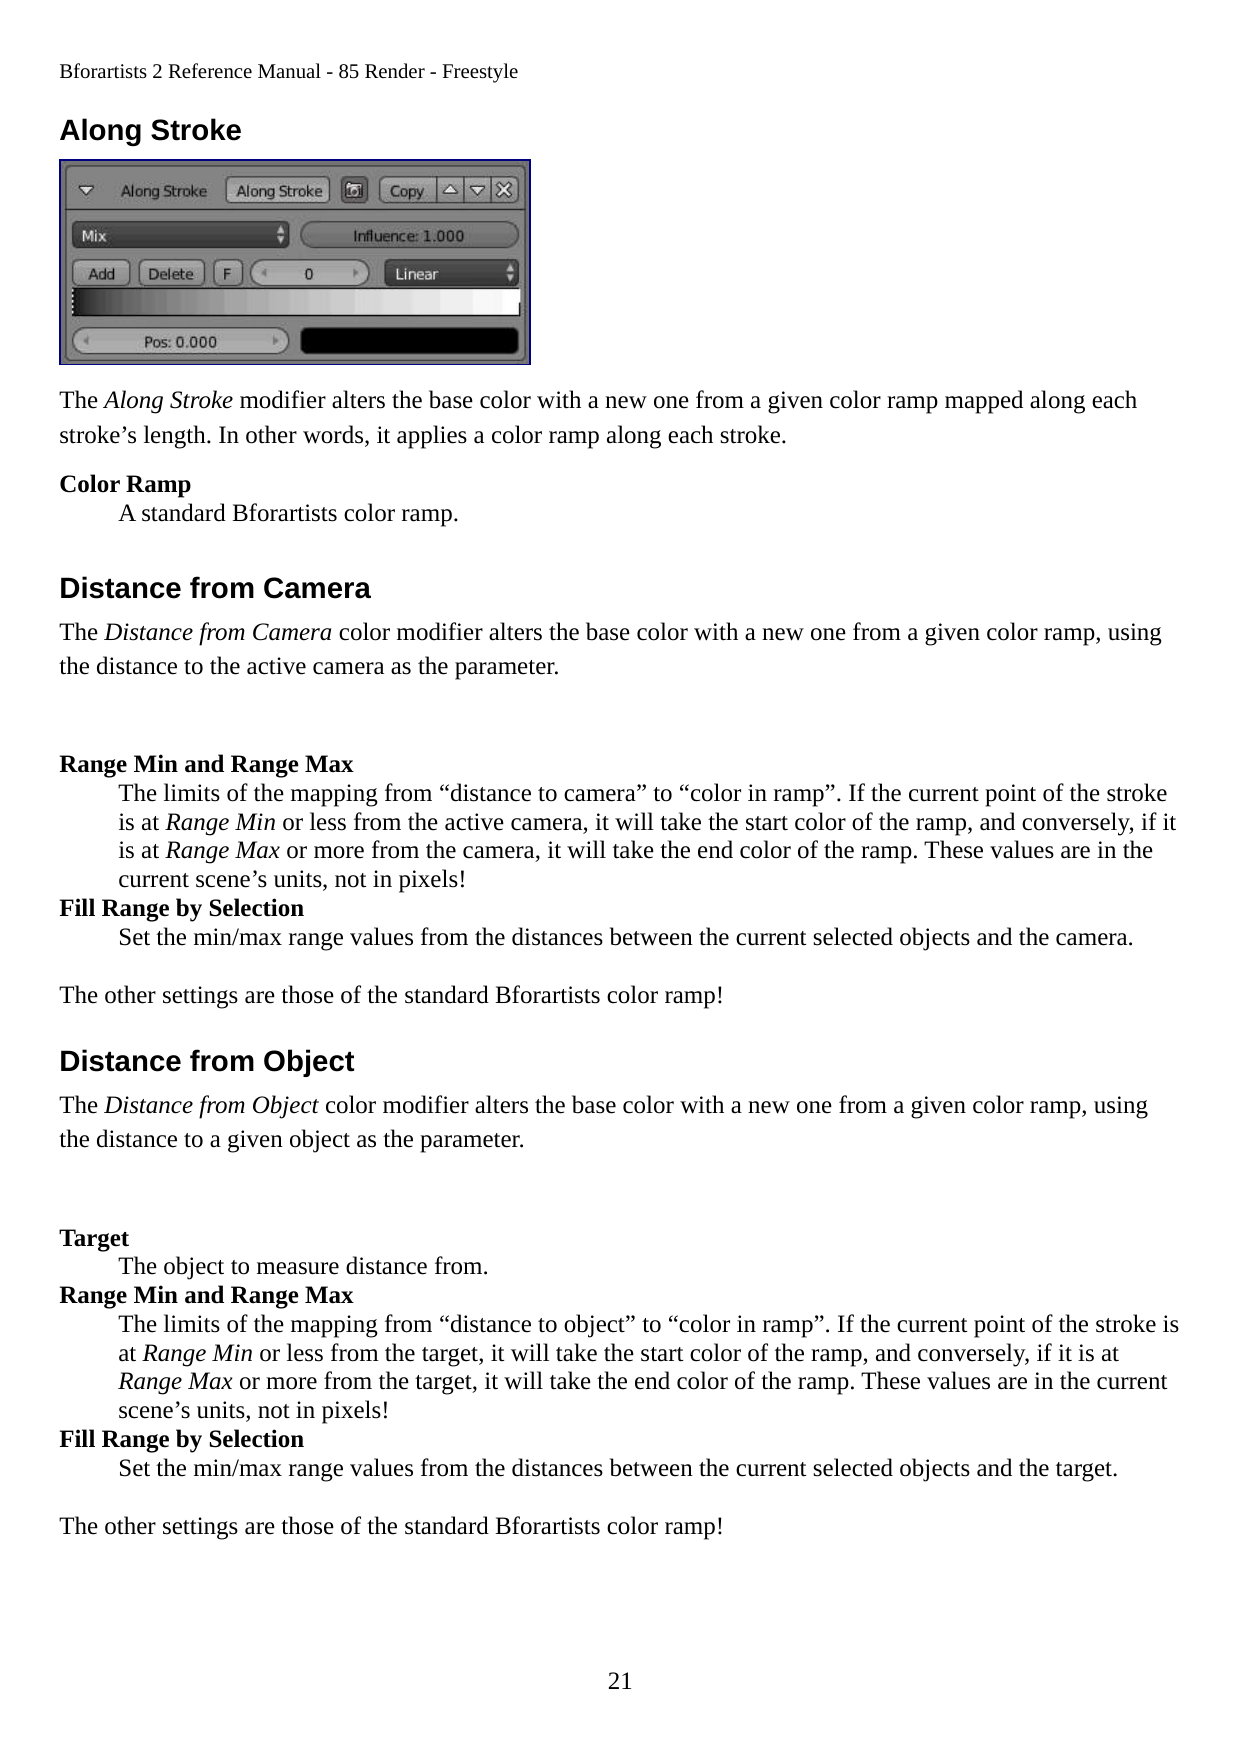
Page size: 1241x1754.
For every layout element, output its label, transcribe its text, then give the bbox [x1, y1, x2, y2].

subtitle Range Min and Range Max [59, 1280, 1181, 1309]
subtitle Color Ramp [59, 469, 1181, 498]
picture [61, 161, 529, 364]
list The limits of the mapping from “distance to object” to “color in ramp”. If the current point of the stroke is at Range Min or less from the target, it will take the start color of the ramp, and conversely, if it is at Range Max or more from the target, it will take the end color of the ramp. These values are in the current scene’s units, not in pixels! [118, 1309, 1181, 1424]
subtitle Fill Range by Selection [59, 893, 1181, 922]
text The Distance from Camera color modifier alters the base color with a new one from a given color ramp, using the distance to the active camera as the parameter. [59, 617, 1181, 680]
subtitle Fill Range by Selection [59, 1424, 1181, 1453]
text The other settings are those of the standard Bforartists color ramp! [59, 1511, 1181, 1539]
list Set the min/max range values from the distances between the current selected objects and the camera. [118, 922, 1181, 951]
subtitle Range Min and Range Max [59, 749, 1181, 778]
subtitle Along Stroke [59, 113, 1181, 146]
list The object to measure distance from. [118, 1251, 1181, 1280]
text The Along Stroke modifier alters the base color with a new one from a given color ramp mapped along each stroke’s length. In other words, it applies a color ramp along each stroke. [59, 385, 1181, 449]
subtitle Target [59, 1223, 1181, 1251]
subtitle Distance from Object [59, 1044, 1181, 1077]
list Set the min/max range values from the distances between the current selected objects and the target. [118, 1453, 1181, 1481]
subtitle Distance from Camera [59, 571, 1181, 604]
list The limits of the mapping from “distance to camera” to “color in ramp”. If the current point of the stroke is at Range Min or less from the active camera, it will take the start color of the ramp, and conversely, if it is at Range Max or more from the camera, it will take the end color of the ramp. These values are in the current scene’s units, not in pixels! [118, 778, 1181, 893]
text The Distance from Object color modifier alters the base color with a new one from a given color ramp, using the distance to a given object as the parameter. [59, 1090, 1181, 1153]
list A standard Bforartists color ramp. [118, 498, 1181, 526]
text The other settings are those of the standard Bforartists color ramp! [59, 980, 1181, 1009]
